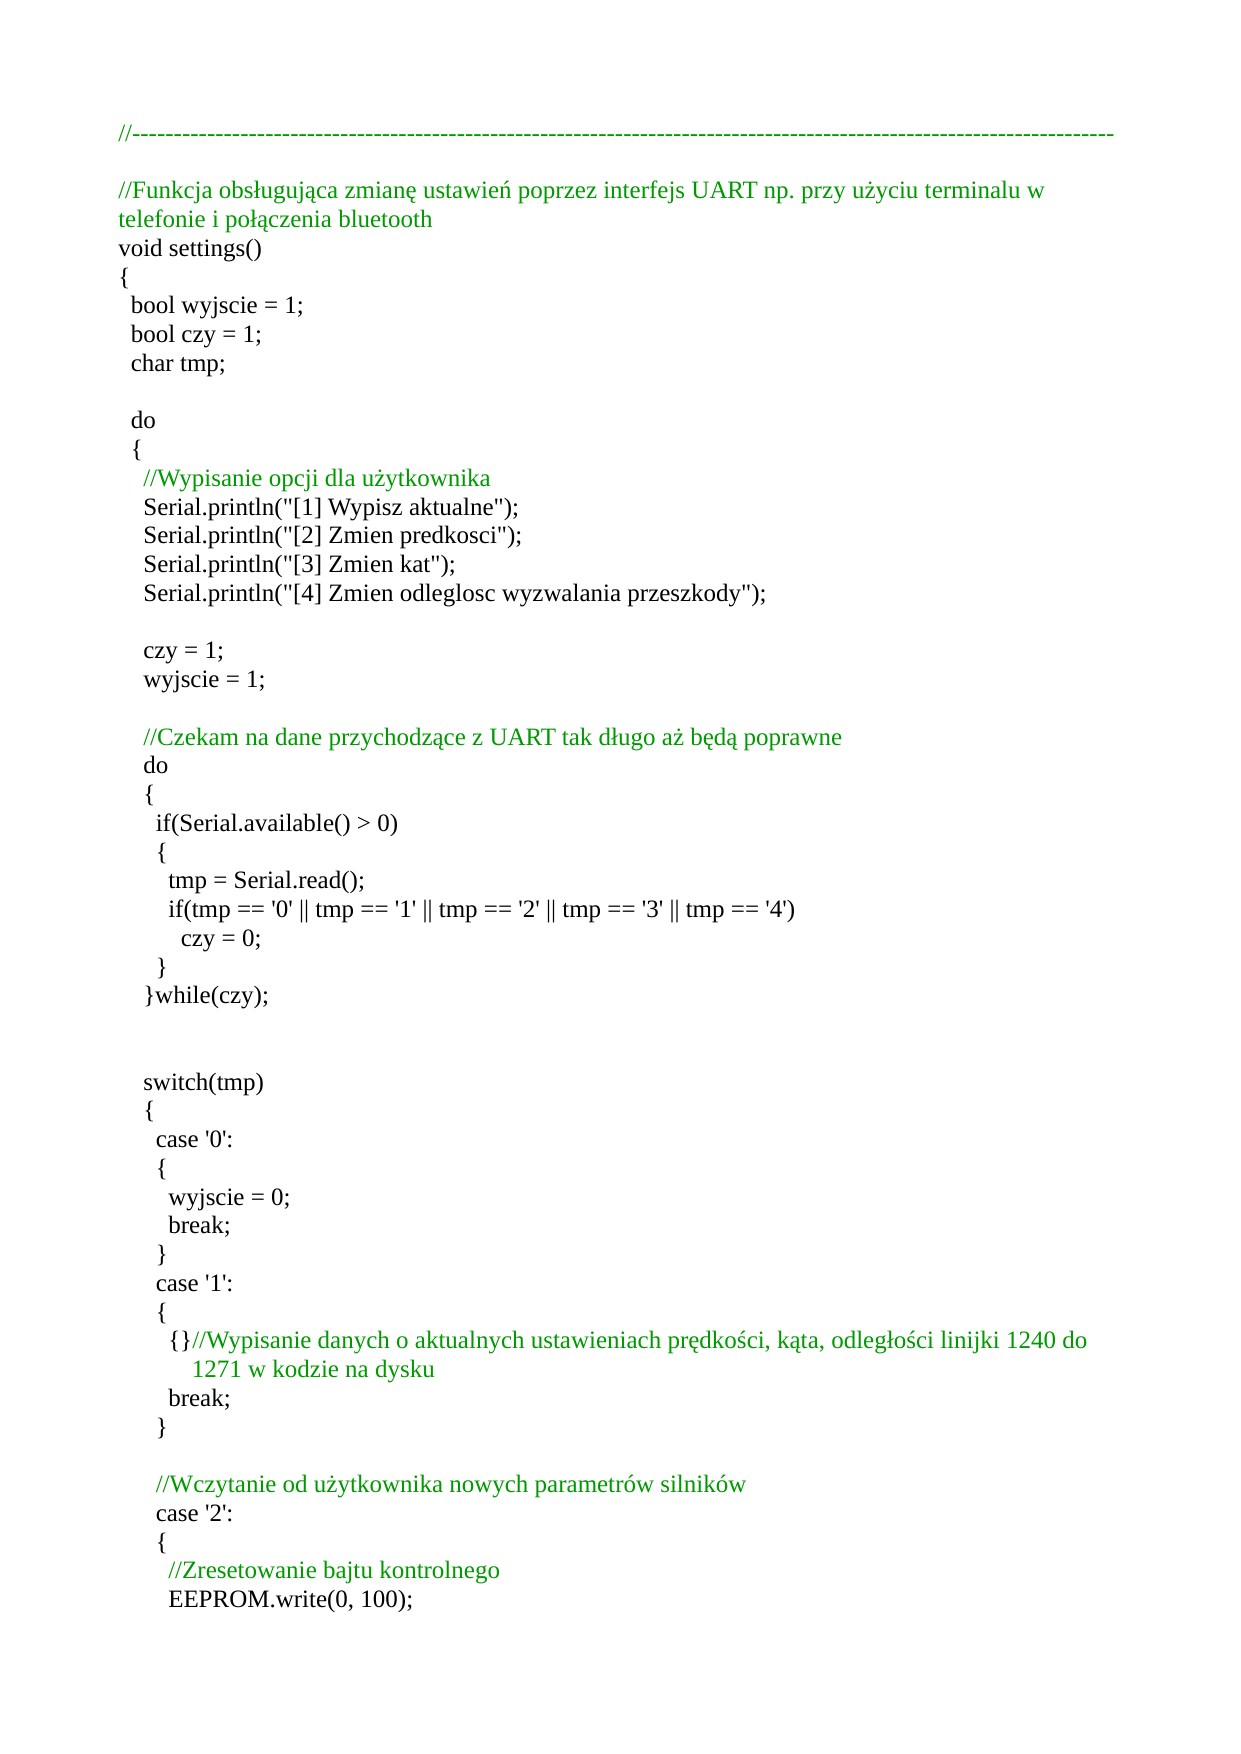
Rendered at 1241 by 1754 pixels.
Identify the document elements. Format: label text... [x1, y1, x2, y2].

text char tmp; [118, 348, 1122, 377]
text case '0': [118, 1124, 1122, 1153]
text if(tmp == '0' || tmp == '1' || tmp == '2' || tmp == '3' || tmp == '4') [118, 894, 1122, 923]
text czy = 0; [118, 923, 1122, 952]
text bool czy = 1; [118, 319, 1122, 348]
text case '2': [118, 1498, 1122, 1527]
text tmp = Serial.read(); [118, 866, 1122, 894]
text czy = 1; [118, 636, 1122, 664]
text Serial.println("[4] Zmien odleglosc wyzwalania przeszkody"); [118, 578, 1122, 607]
text { [118, 1297, 1122, 1326]
text wyjscie = 1; [118, 664, 1122, 693]
text if(Serial.available() > 0) [118, 808, 1122, 837]
text do [118, 751, 1122, 779]
text //Wypisanie opcji dla użytkownika [118, 463, 1122, 492]
text switch(tmp) [118, 1067, 1122, 1096]
text //Wczytanie od użytkownika nowych parametrów silników [118, 1469, 1122, 1498]
text { [118, 1527, 1122, 1556]
text //Funkcja obsługująca zmianę ustawień poprzez interfejs UART np. przy użyciu terminalu w telefonie i połączenia bluetooth [118, 176, 1122, 233]
text } [118, 952, 1122, 981]
text break; [118, 1383, 1122, 1412]
text } [118, 1412, 1122, 1441]
text }while(czy); [118, 981, 1122, 1009]
text EEPROM.write(0, 100); [118, 1584, 1122, 1613]
text Serial.println("[1] Wypisz aktualne"); [118, 492, 1122, 521]
text { [118, 262, 1122, 291]
text { [118, 779, 1122, 808]
text //---------------------------------------------------------------------------------------------------------------------- [118, 118, 1122, 147]
text wyjscie = 0; [118, 1182, 1122, 1211]
text case '1': [118, 1268, 1122, 1297]
text { [118, 1153, 1122, 1182]
text { [118, 434, 1122, 463]
text {}//Wypisanie danych o aktualnych ustawieniach prędkości, kąta, odległości linijki 1240 do 1271 w kodzie na dysku [118, 1326, 1122, 1383]
text void settings() [118, 233, 1122, 262]
text break; [118, 1211, 1122, 1239]
text { [118, 1096, 1122, 1124]
text { [118, 837, 1122, 866]
text do [118, 406, 1122, 434]
text //Zresetowanie bajtu kontrolnego [118, 1556, 1122, 1584]
text Serial.println("[3] Zmien kat"); [118, 549, 1122, 578]
text bool wyjscie = 1; [118, 291, 1122, 319]
text Serial.println("[2] Zmien predkosci"); [118, 521, 1122, 549]
text //Czekam na dane przychodzące z UART tak długo aż będą poprawne [118, 722, 1122, 751]
text } [118, 1239, 1122, 1268]
